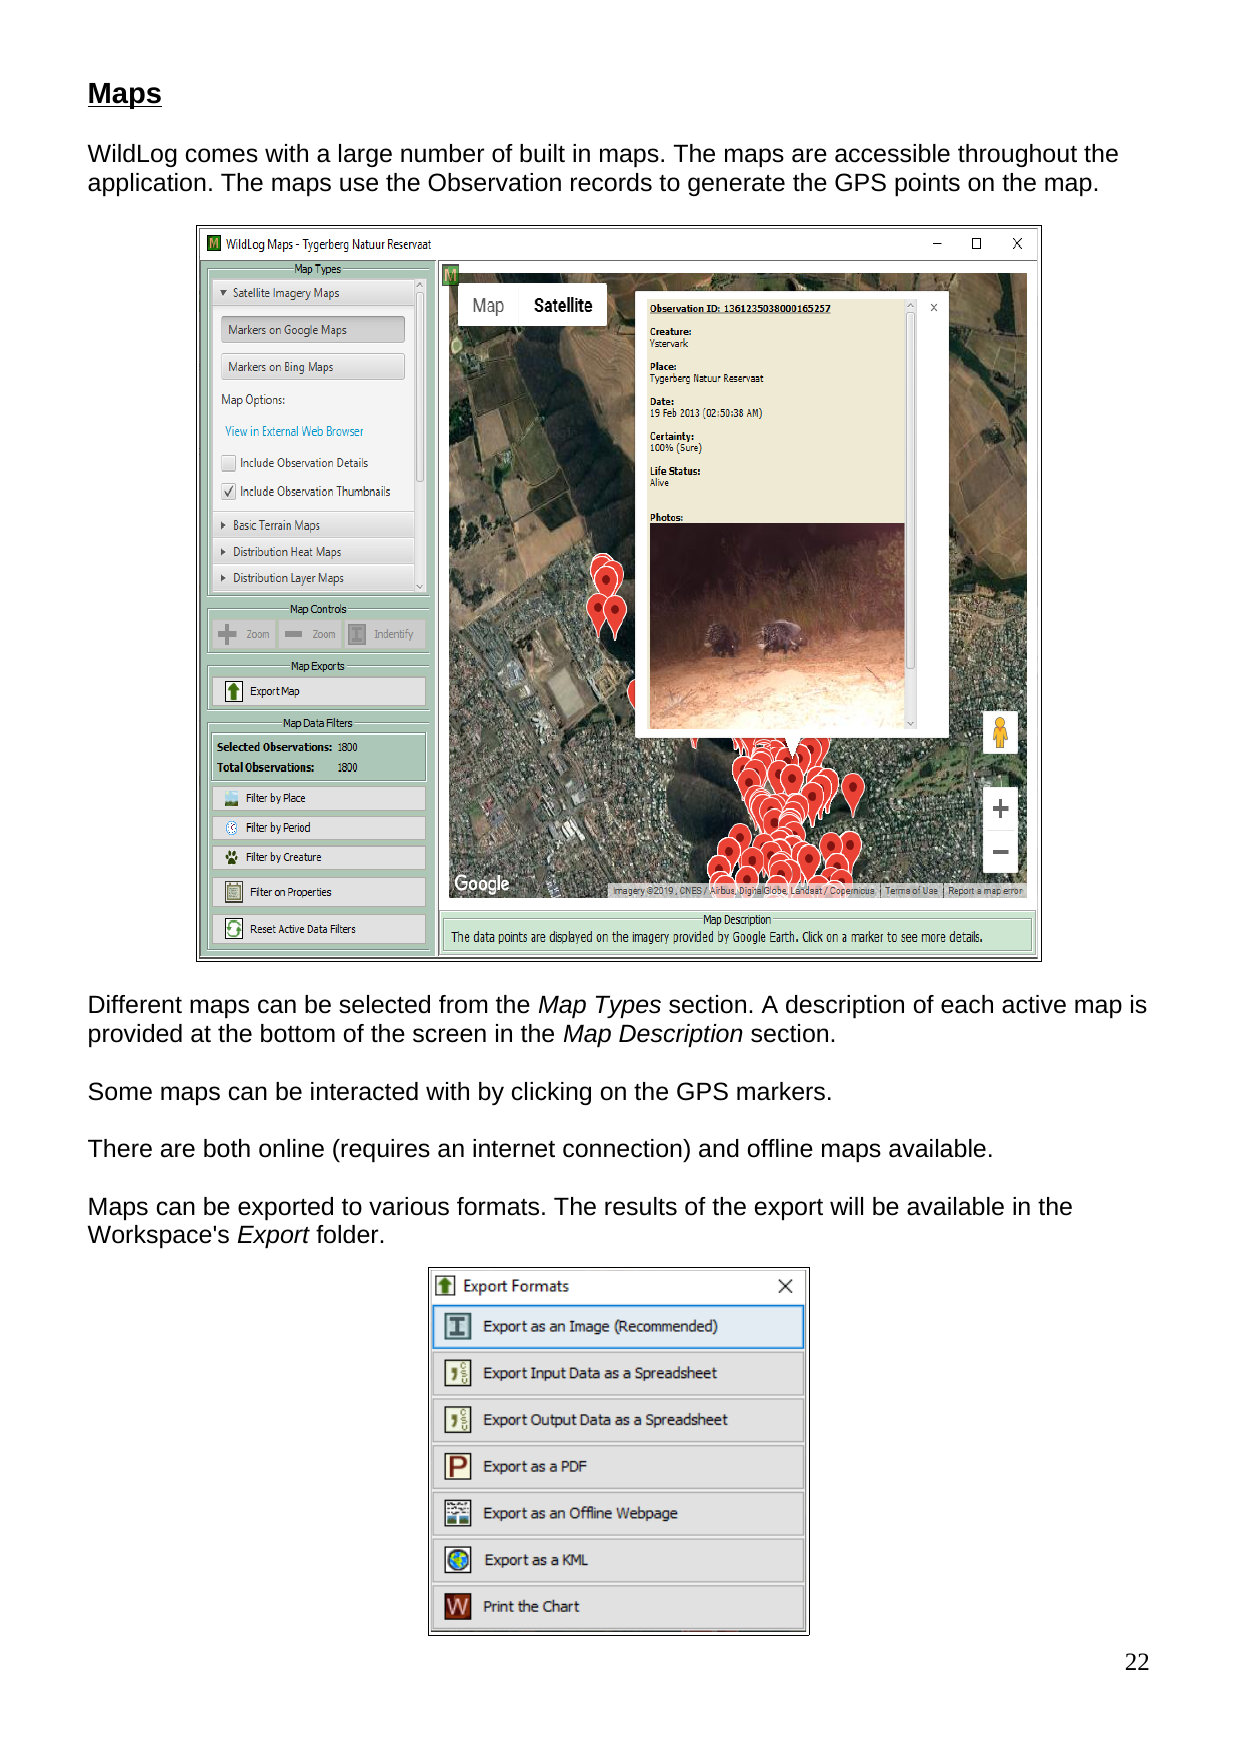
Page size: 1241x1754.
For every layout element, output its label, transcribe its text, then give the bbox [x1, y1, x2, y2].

picture [430, 1270, 807, 1632]
subtitle Maps [87, 77, 1149, 110]
text Some maps can be interacted with by clicking on the GPS markers. [87, 1077, 1149, 1105]
picture [199, 228, 1038, 959]
text There are both online (requires an internet connection) and offline maps available. [87, 1134, 1149, 1163]
text Different maps can be selected from the Map Types section. A description of each active map is provided at the bottom of the screen in the Map Description section. [87, 990, 1149, 1048]
text WildLog comes with a large number of built in maps. The maps are accessible throughout the application. The maps use the Observation records to generate the GPS points on the map. [87, 139, 1149, 196]
text Maps can be exported to various formats. The results of the export will be available in the Workspace's Export folder. [87, 1192, 1149, 1249]
